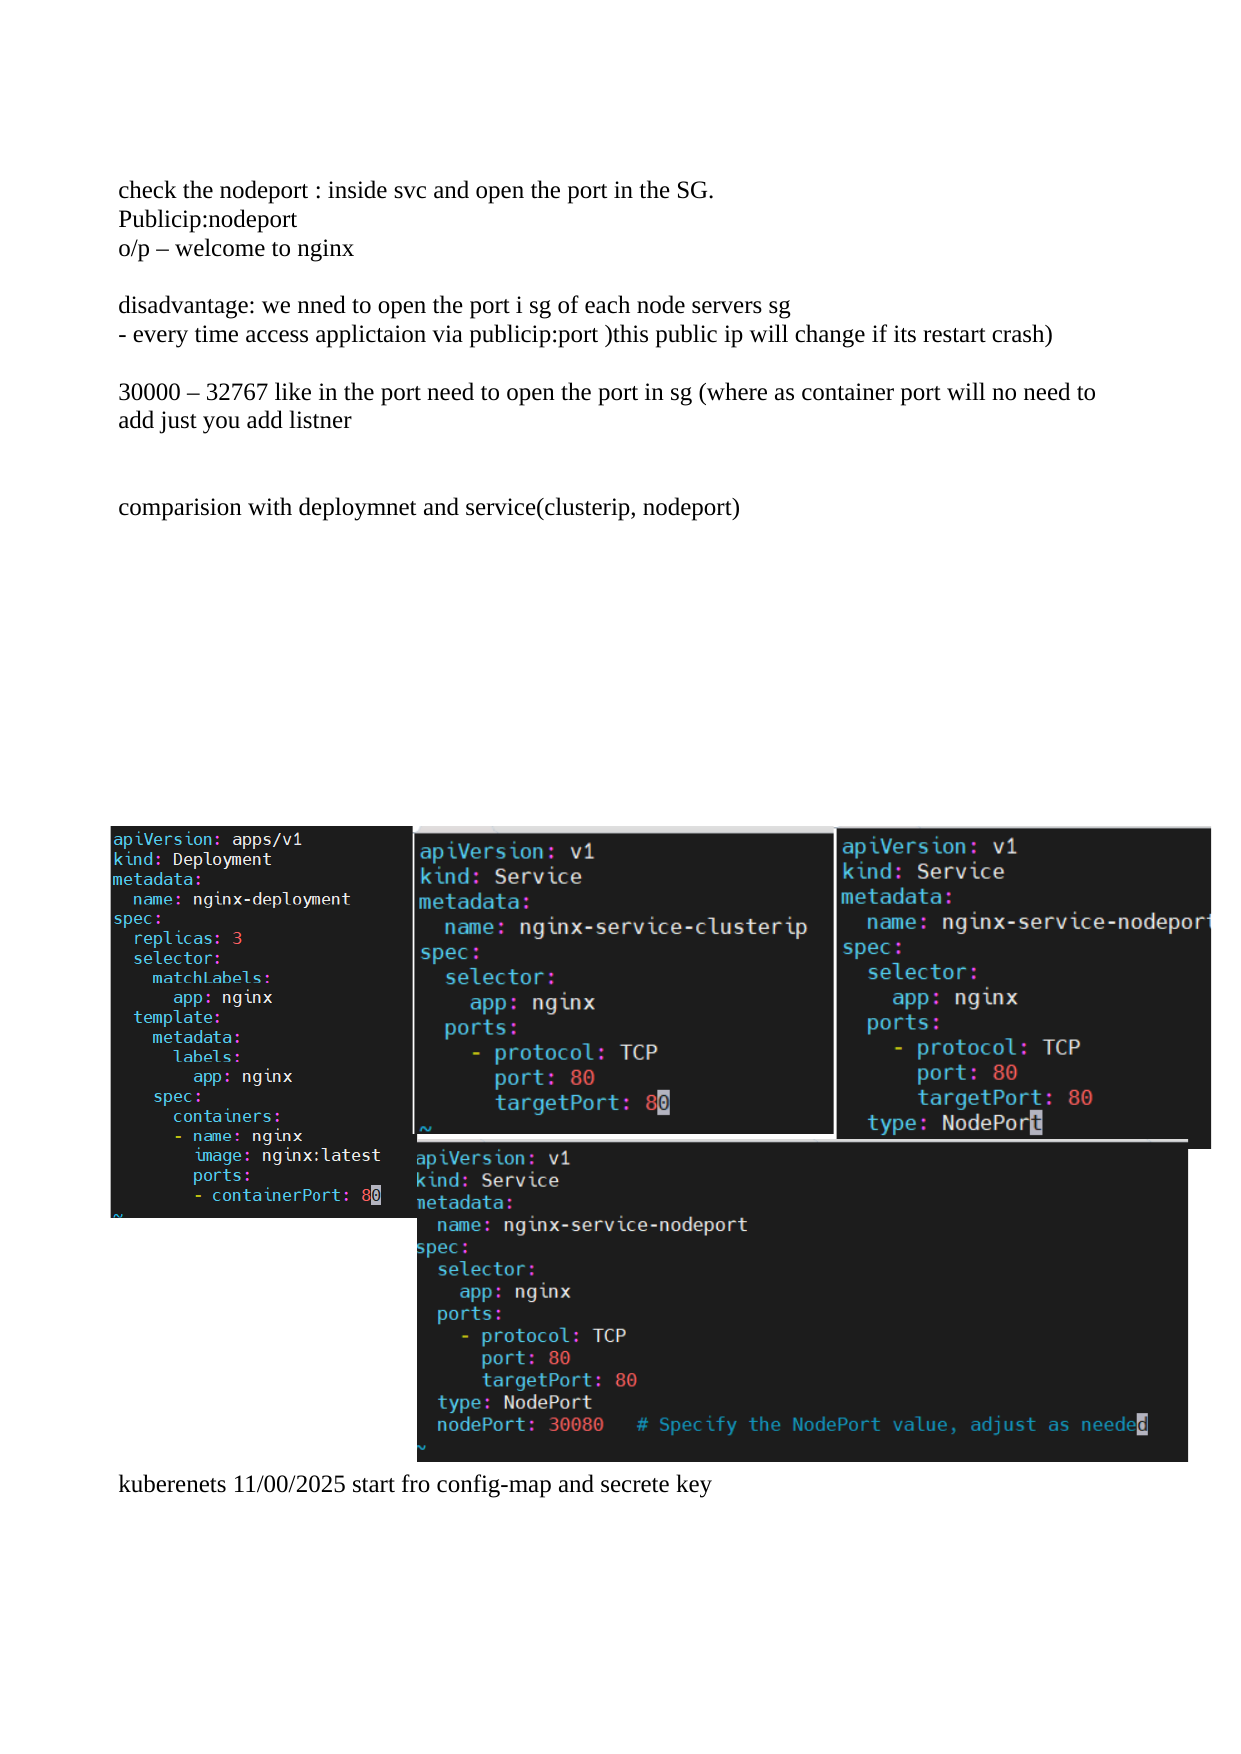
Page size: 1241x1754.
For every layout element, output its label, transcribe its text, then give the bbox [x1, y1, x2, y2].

text check the nodeport : inside svc and open the port in the SG. Publicip:nodeport o/p – welcome to nginx disadvantage: we nned to open the port i sg of each node servers sg - every time access applictaion via publicip:port )this public ip will change if its restart crash) [118, 176, 1122, 348]
text comparision with deploymnet and service(clusterip, nodeport) [118, 492, 1122, 521]
text 30000 – 32767 like in the port need to open the port in sg (where as container port will no need to add just you add listner [118, 377, 1122, 492]
text kuberenets 11/00/2025 start fro config-map and secrete key [118, 1469, 1122, 1613]
picture [110, 826, 1212, 1462]
